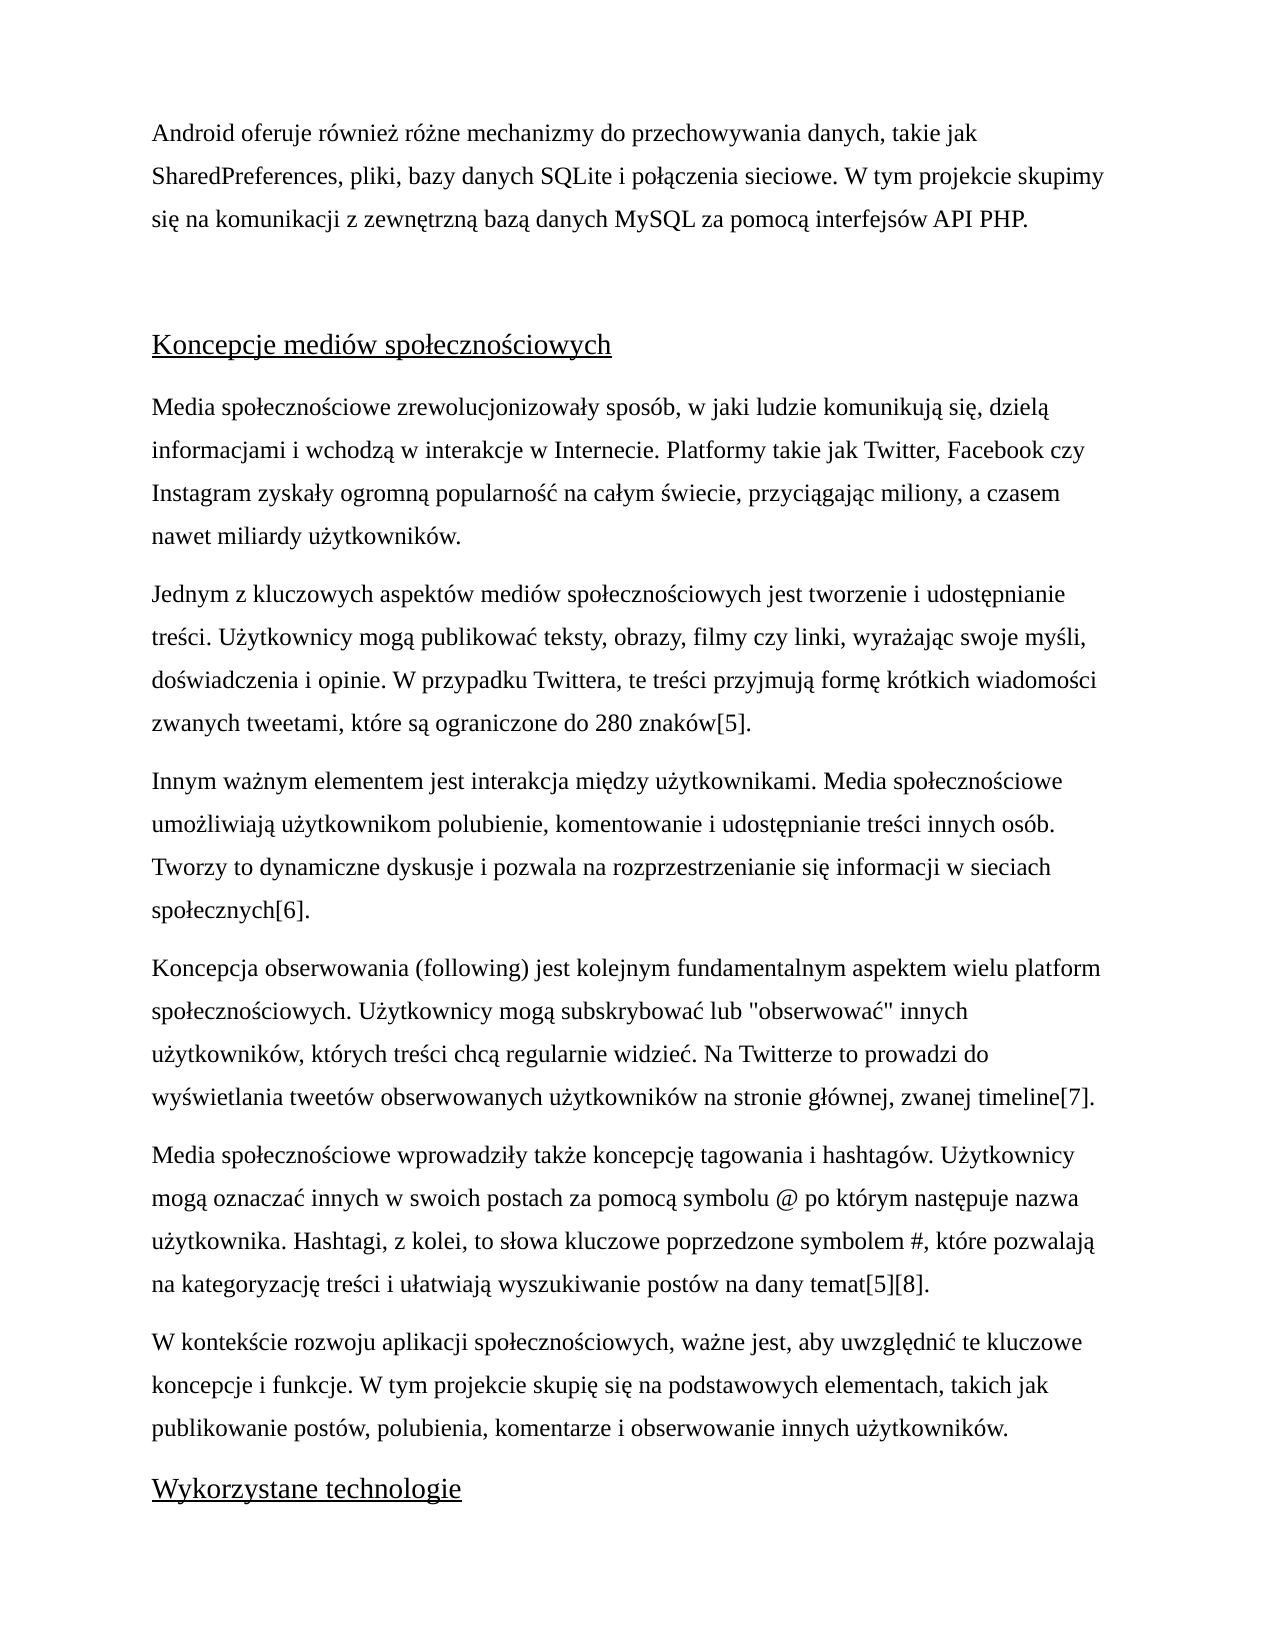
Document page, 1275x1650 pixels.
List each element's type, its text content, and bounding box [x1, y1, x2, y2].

text Media społecznościowe zrewolucjonizowały sposób, w jaki ludzie komunikują się, dzielą informacjami i wchodzą w interakcje w Internecie. Platformy takie jak Twitter, Facebook czy Instagram zyskały ogromną popularność na całym świecie, przyciągając miliony, a czasem nawet miliardy użytkowników. [151, 392, 1123, 550]
text Android oferuje również różne mechanizmy do przechowywania danych, takie jak SharedPreferences, pliki, bazy danych SQLite i połączenia sieciowe. W tym projekcie skupimy się na komunikacji z zewnętrzną bazą danych MySQL za pomocą interfejsów API PHP. [151, 118, 1123, 233]
text Koncepcja obserwowania (following) jest kolejnym fundamentalnym aspektem wielu platform społecznościowych. Użytkownicy mogą subskrybować lub "obserwować" innych użytkowników, których treści chcą regularnie widzieć. Na Twitterze to prowadzi do wyświetlania tweetów obserwowanych użytkowników na stronie głównej, zwanej timeline[7]. [151, 953, 1123, 1111]
text Wykorzystane technologie [151, 1471, 1123, 1505]
text Jednym z kluczowych aspektów mediów społecznościowych jest tworzenie i udostępnianie treści. Użytkownicy mogą publikować teksty, obrazy, filmy czy linki, wyrażając swoje myśli, doświadczenia i opinie. W przypadku Twittera, te treści przyjmują formę krótkich wiadomości zwanych tweetami, które są ograniczone do 280 znaków[5]. [151, 579, 1123, 737]
text Innym ważnym elementem jest interakcja między użytkownikami. Media społecznościowe umożliwiają użytkownikom polubienie, komentowanie i udostępnianie treści innych osób. Tworzy to dynamiczne dyskusje i pozwala na rozprzestrzenianie się informacji w sieciach społecznych[6]. [151, 766, 1123, 924]
text Media społecznościowe wprowadziły także koncepcję tagowania i hashtagów. Użytkownicy mogą oznaczać innych w swoich postach za pomocą symbolu @ po którym następuje nazwa użytkownika. Hashtagi, z kolei, to słowa kluczowe poprzedzone symbolem #, które pozwalają na kategoryzację treści i ułatwiają wyszukiwanie postów na dany temat[5][8]. [151, 1140, 1123, 1298]
text Koncepcje mediów społecznościowych [151, 327, 1123, 361]
text W kontekście rozwoju aplikacji społecznościowych, ważne jest, aby uwzględnić te kluczowe koncepcje i funkcje. W tym projekcie skupię się na podstawowych elementach, takich jak publikowanie postów, polubienia, komentarze i obserwowanie innych użytkowników. [151, 1327, 1123, 1442]
